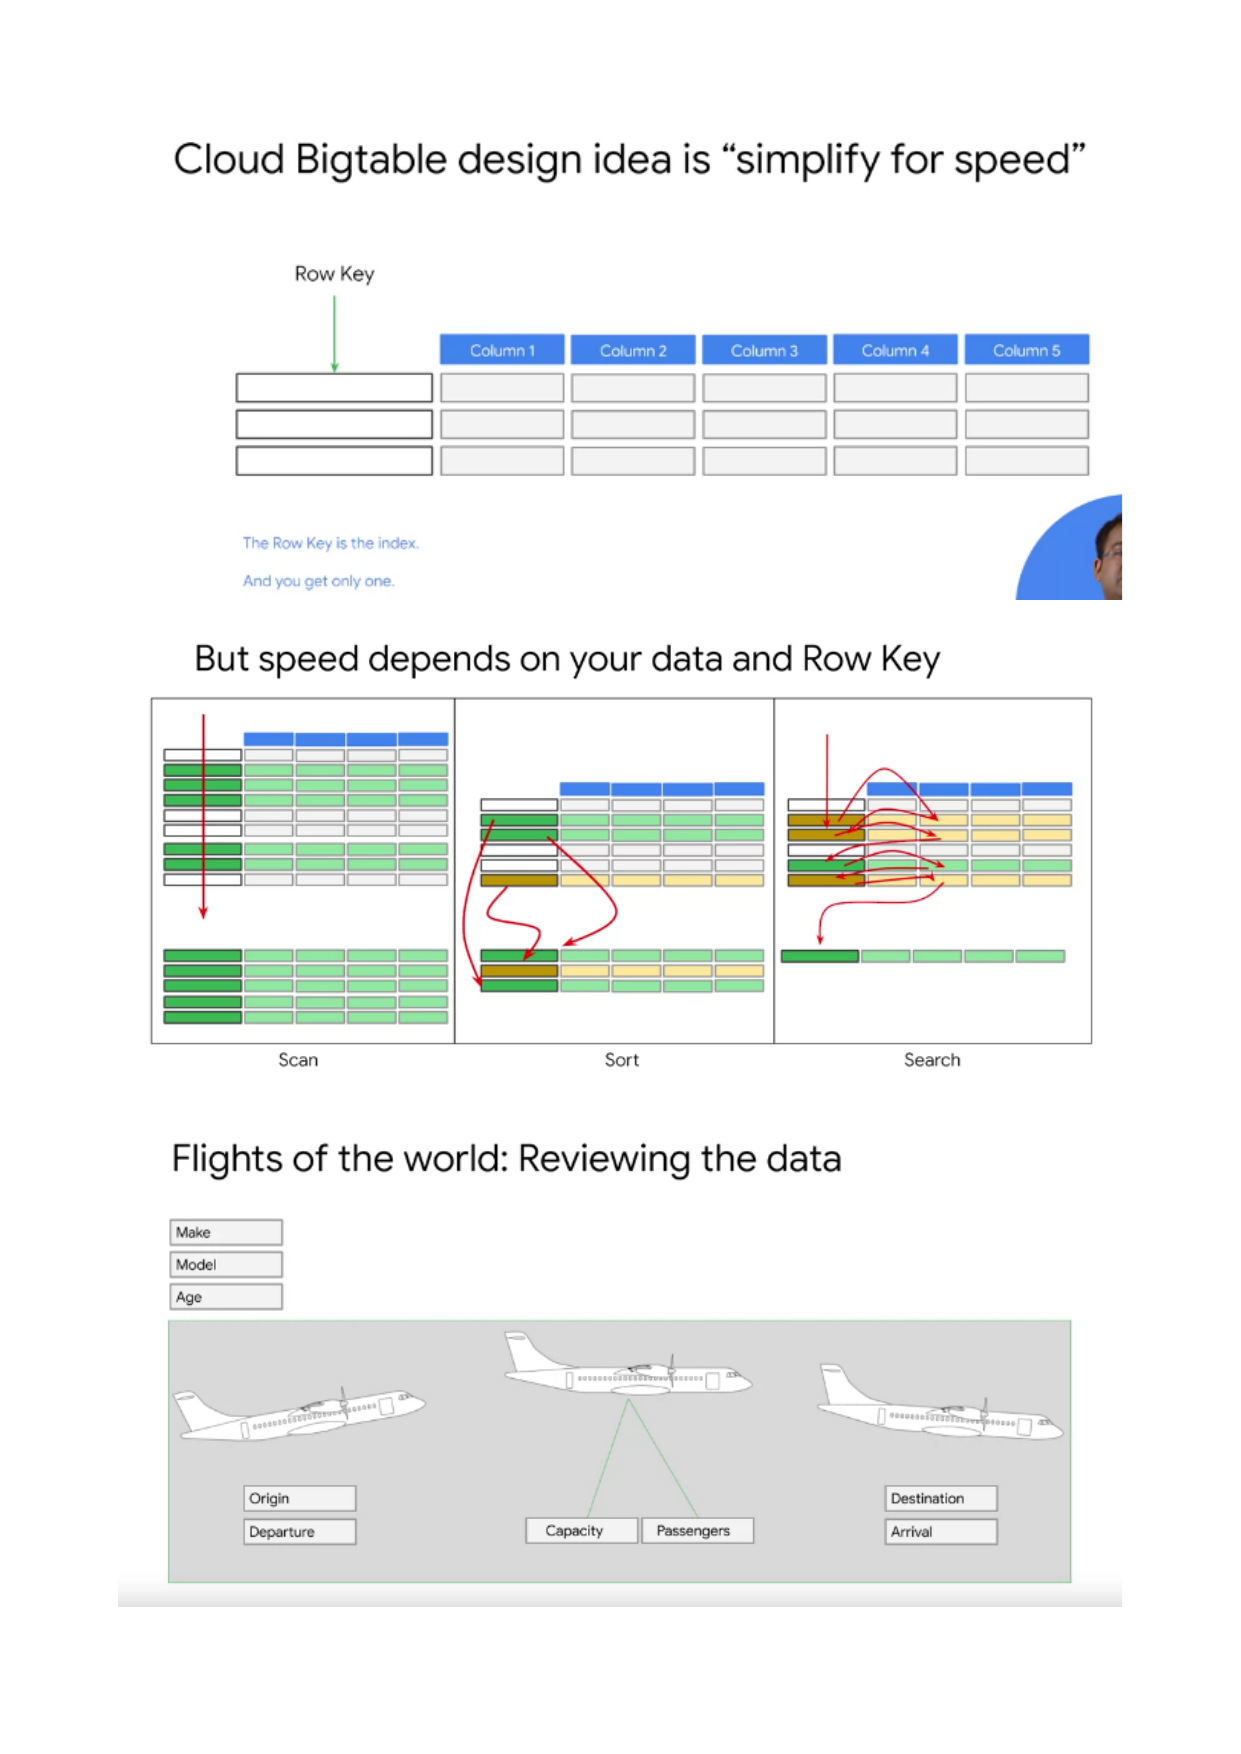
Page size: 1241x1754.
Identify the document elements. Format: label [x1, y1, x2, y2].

picture [118, 118, 1123, 600]
picture [118, 628, 1123, 1091]
picture [118, 1118, 1123, 1607]
